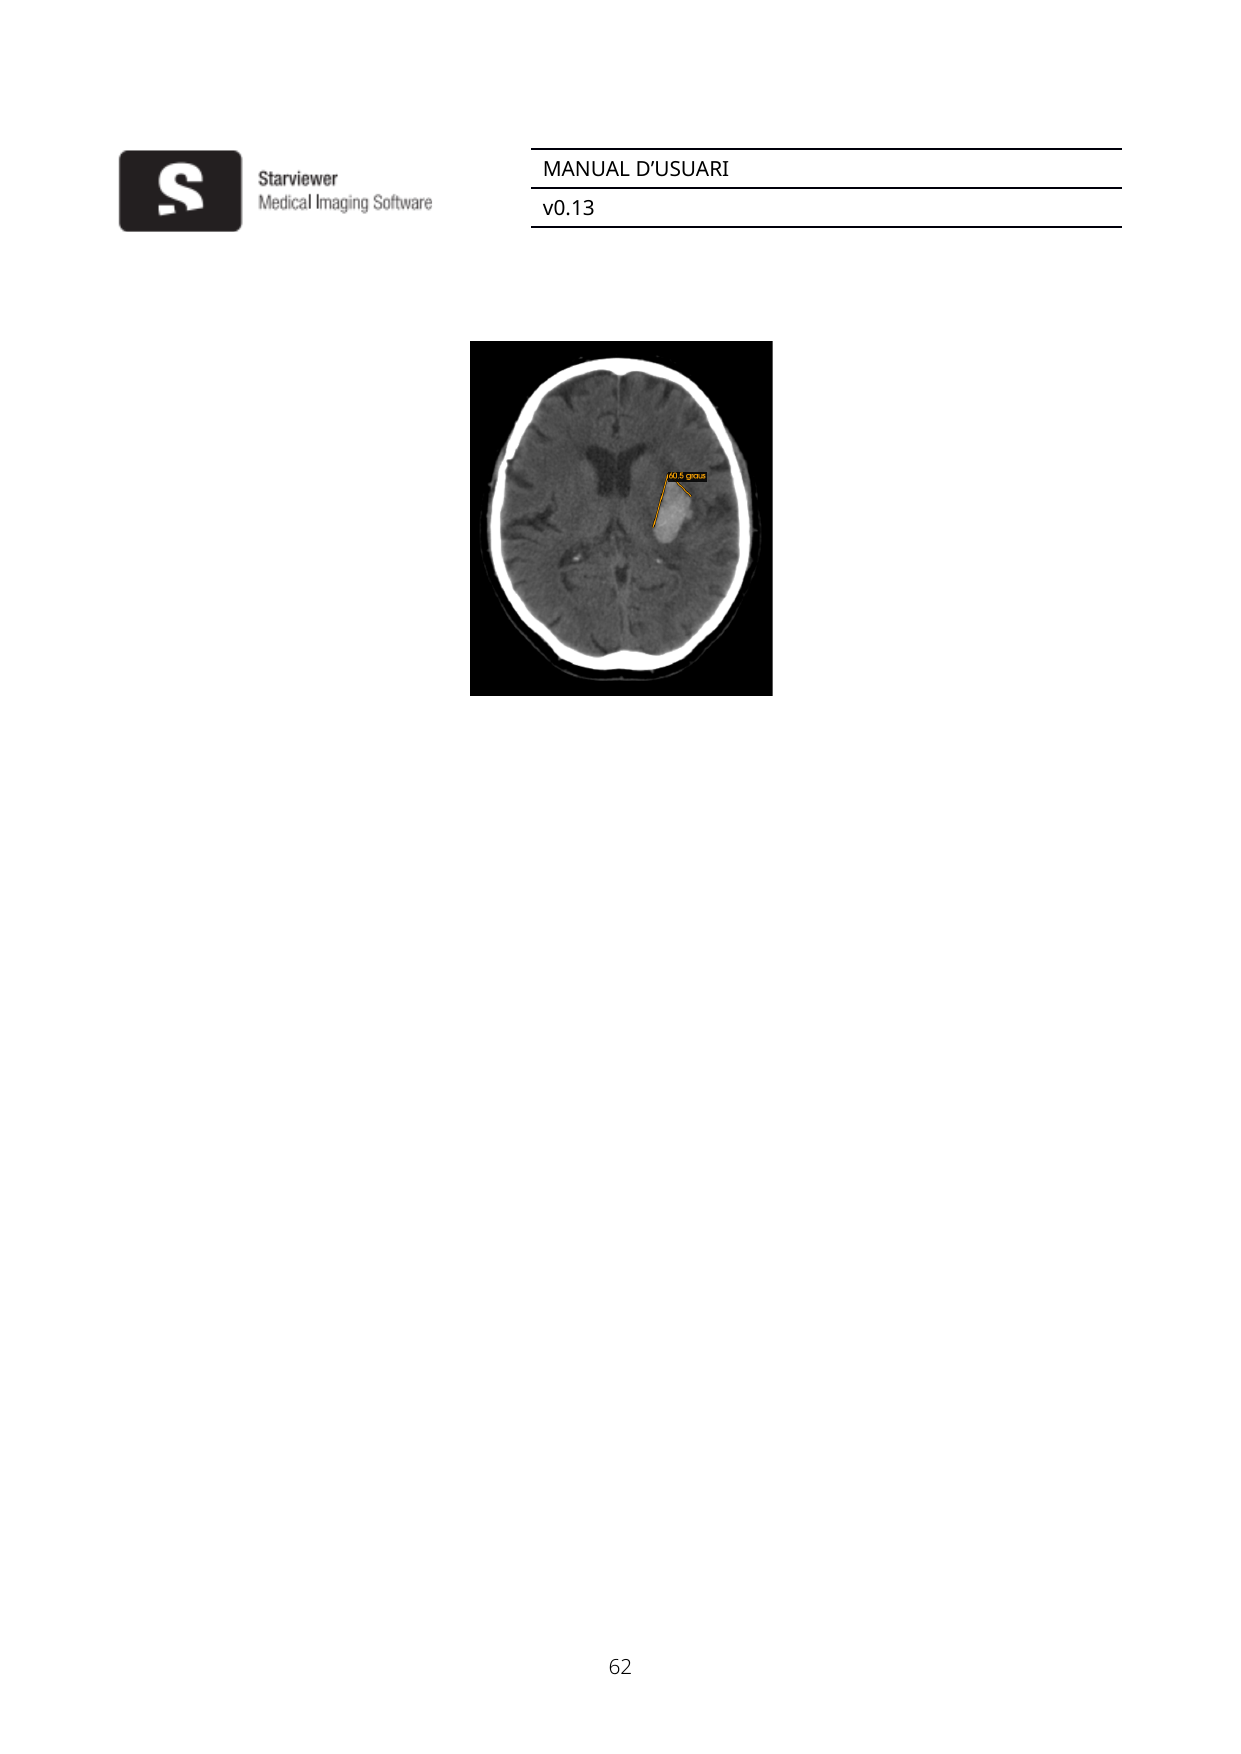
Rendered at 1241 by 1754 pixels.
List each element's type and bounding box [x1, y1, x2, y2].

picture [470, 341, 773, 696]
